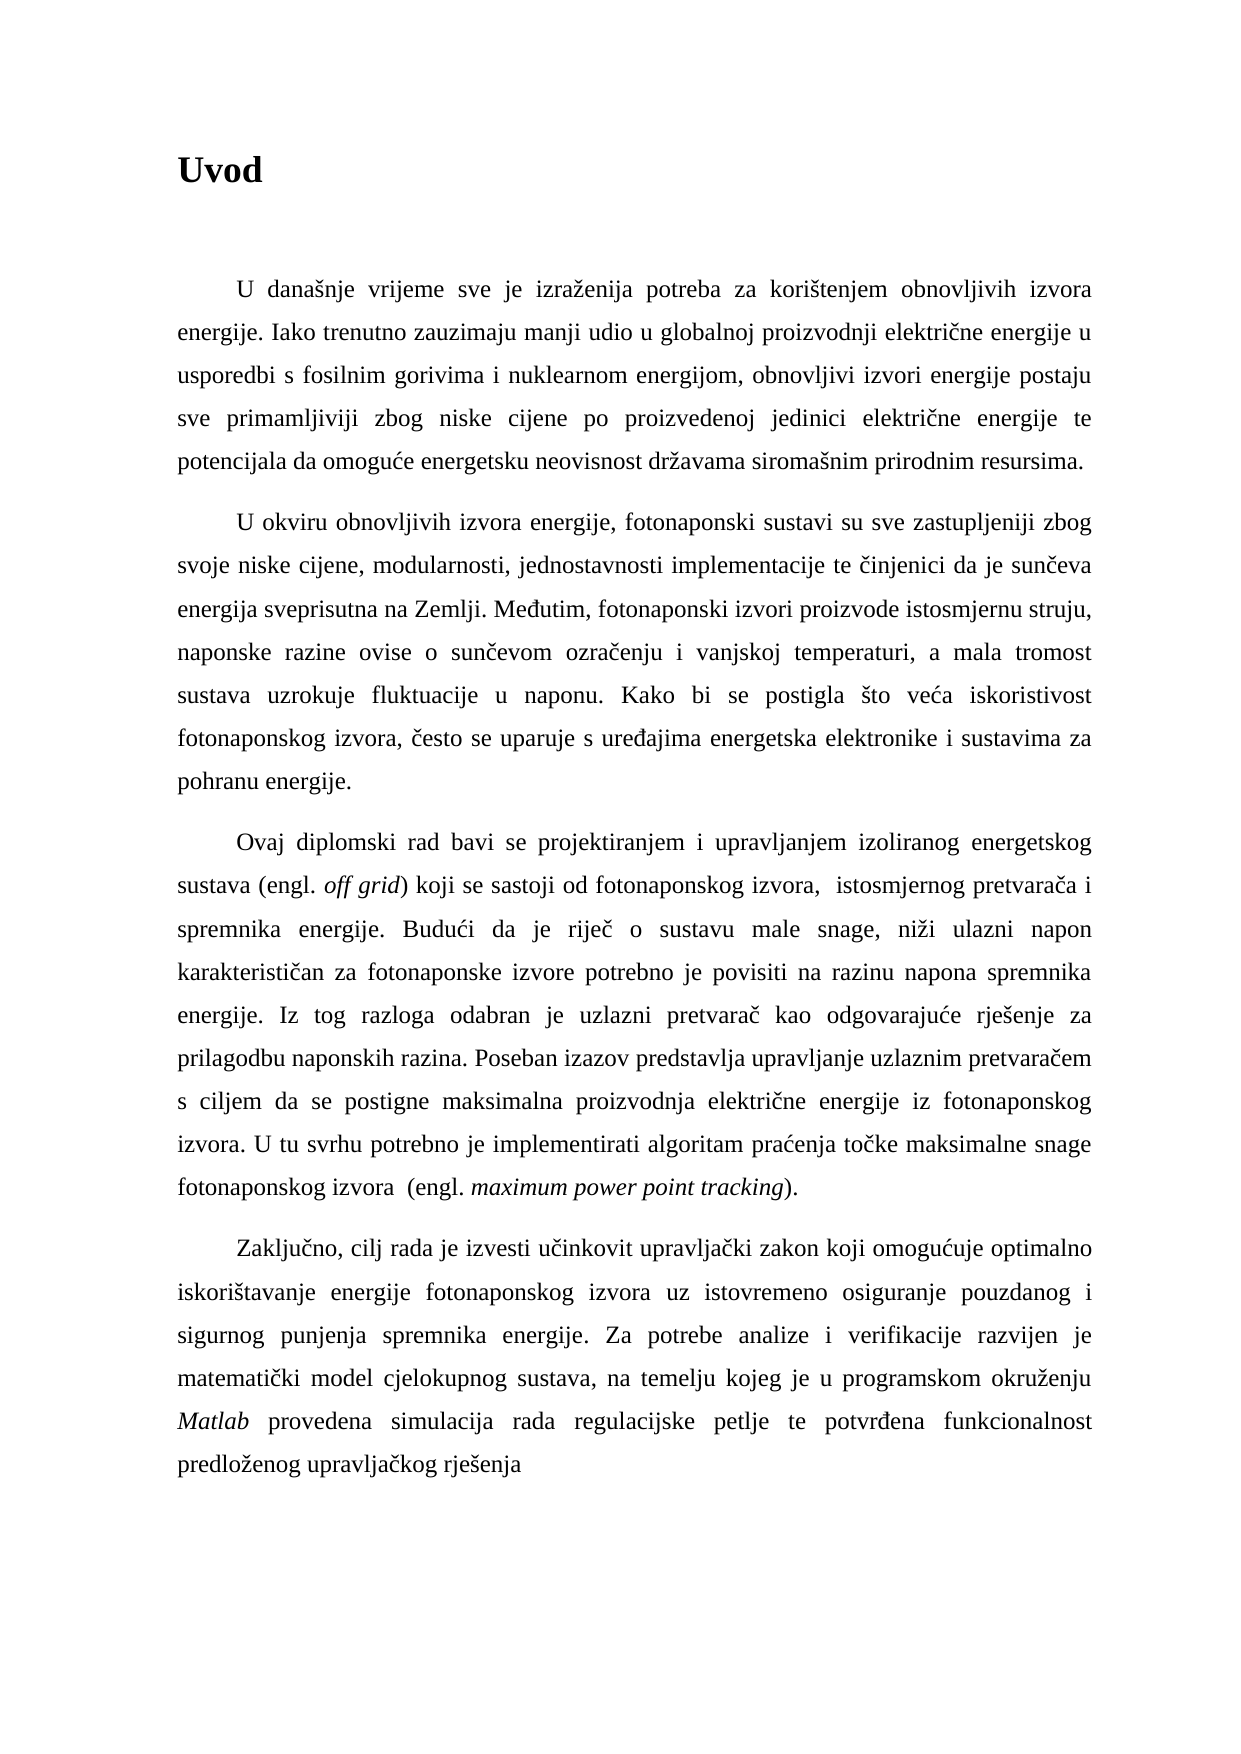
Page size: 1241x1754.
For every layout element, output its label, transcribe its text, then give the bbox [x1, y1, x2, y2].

text Ovaj diplomski rad bavi se projektiranjem i upravljanjem izoliranog energetskog sustava (engl. off grid) koji se sastoji od fotonaponskog izvora, istosmjernog pretvarača i spremnika energije. Budući da je riječ o sustavu male snage, niži ulazni napon karakterističan za fotonaponske izvore potrebno je povisiti na razinu napona spremnika energije. Iz tog razloga odabran je uzlazni pretvarač kao odgovarajuće rješenje za prilagodbu naponskih razina. Poseban izazov predstavlja upravljanje uzlaznim pretvaračem s ciljem da se postigne maksimalna proizvodnja električne energije iz fotonaponskog izvora. U tu svrhu potrebno je implementirati algoritam praćenja točke maksimalne snage fotonaponskog izvora (engl. maximum power point tracking). [177, 827, 1093, 1201]
text U okviru obnovljivih izvora energije, fotonaponski sustavi su sve zastupljeniji zbog svoje niske cijene, modularnosti, jednostavnosti implementacije te činjenici da je sunčeva energija sveprisutna na Zemlji. Međutim, fotonaponski izvori proizvode istosmjernu struju, naponske razine ovise o sunčevom ozračenju i vanjskoj temperaturi, a mala tromost sustava uzrokuje fluktuacije u naponu. Kako bi se postigla što veća iskoristivost fotonaponskog izvora, često se uparuje s uređajima energetska elektronike i sustavima za pohranu energije. [177, 507, 1093, 795]
text U današnje vrijeme sve je izraženija potreba za korištenjem obnovljivih izvora energije. Iako trenutno zauzimaju manji udio u globalnoj proizvodnji električne energije u usporedbi s fosilnim gorivima i nuklearnom energijom, obnovljivi izvori energije postaju sve primamljiviji zbog niske cijene po proizvedenoj jedinici električne energije te potencijala da omoguće energetsku neovisnost državama siromašnim prirodnim resursima. [177, 274, 1093, 475]
subtitle Uvod [177, 148, 1093, 191]
text Zaključno, cilj rada je izvesti učinkovit upravljački zakon koji omogućuje optimalno iskorištavanje energije fotonaponskog izvora uz istovremeno osiguranje pouzdanog i sigurnog punjenja spremnika energije. Za potrebe analize i verifikacije razvijen je matematički model cjelokupnog sustava, na temelju kojeg je u programskom okruženju Matlab provedena simulacija rada regulacijske petlje te potvrđena funkcionalnost predloženog upravljačkog rješenja [177, 1233, 1093, 1478]
